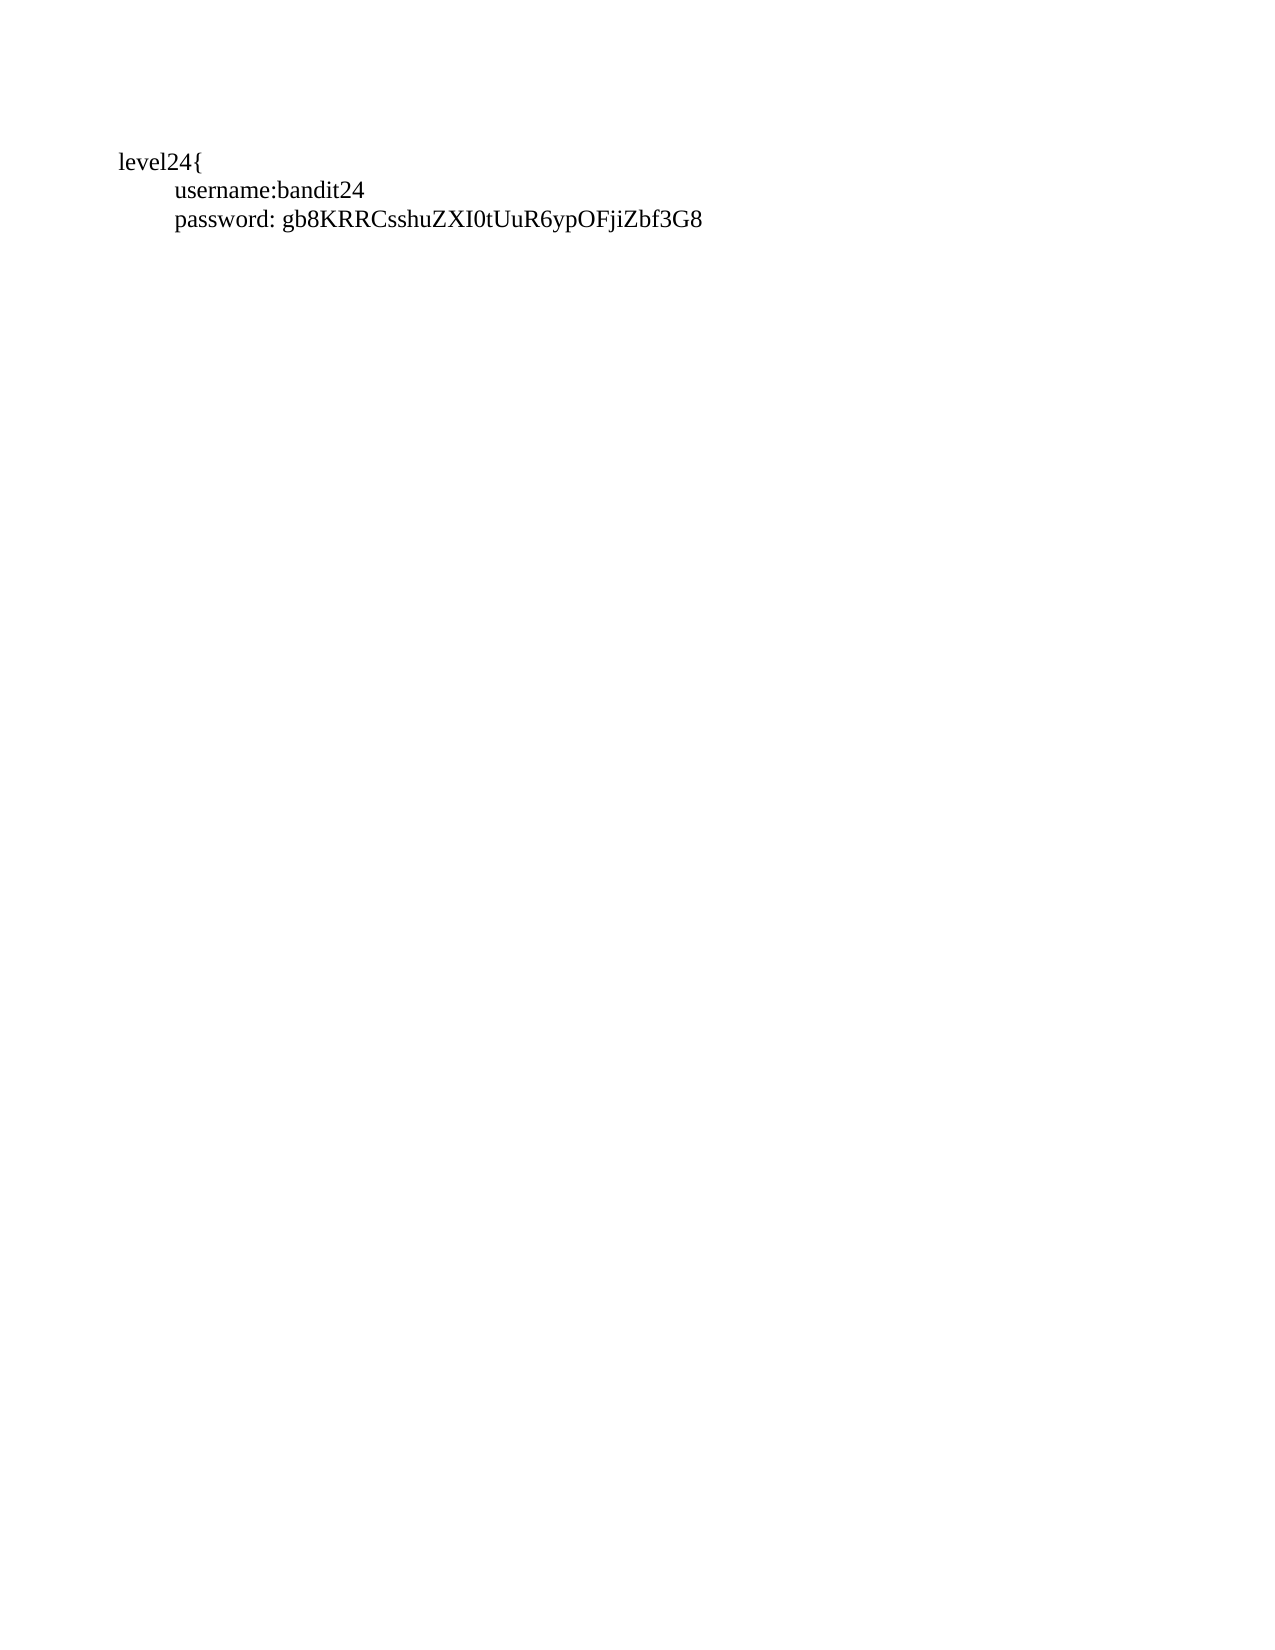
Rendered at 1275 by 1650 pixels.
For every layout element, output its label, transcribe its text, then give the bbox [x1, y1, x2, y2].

text password: gb8KRRCsshuZXI0tUuR6ypOFjiZbf3G8 [118, 204, 1157, 233]
text level24{ [118, 147, 1157, 176]
text username:bandit24 [118, 176, 1157, 204]
